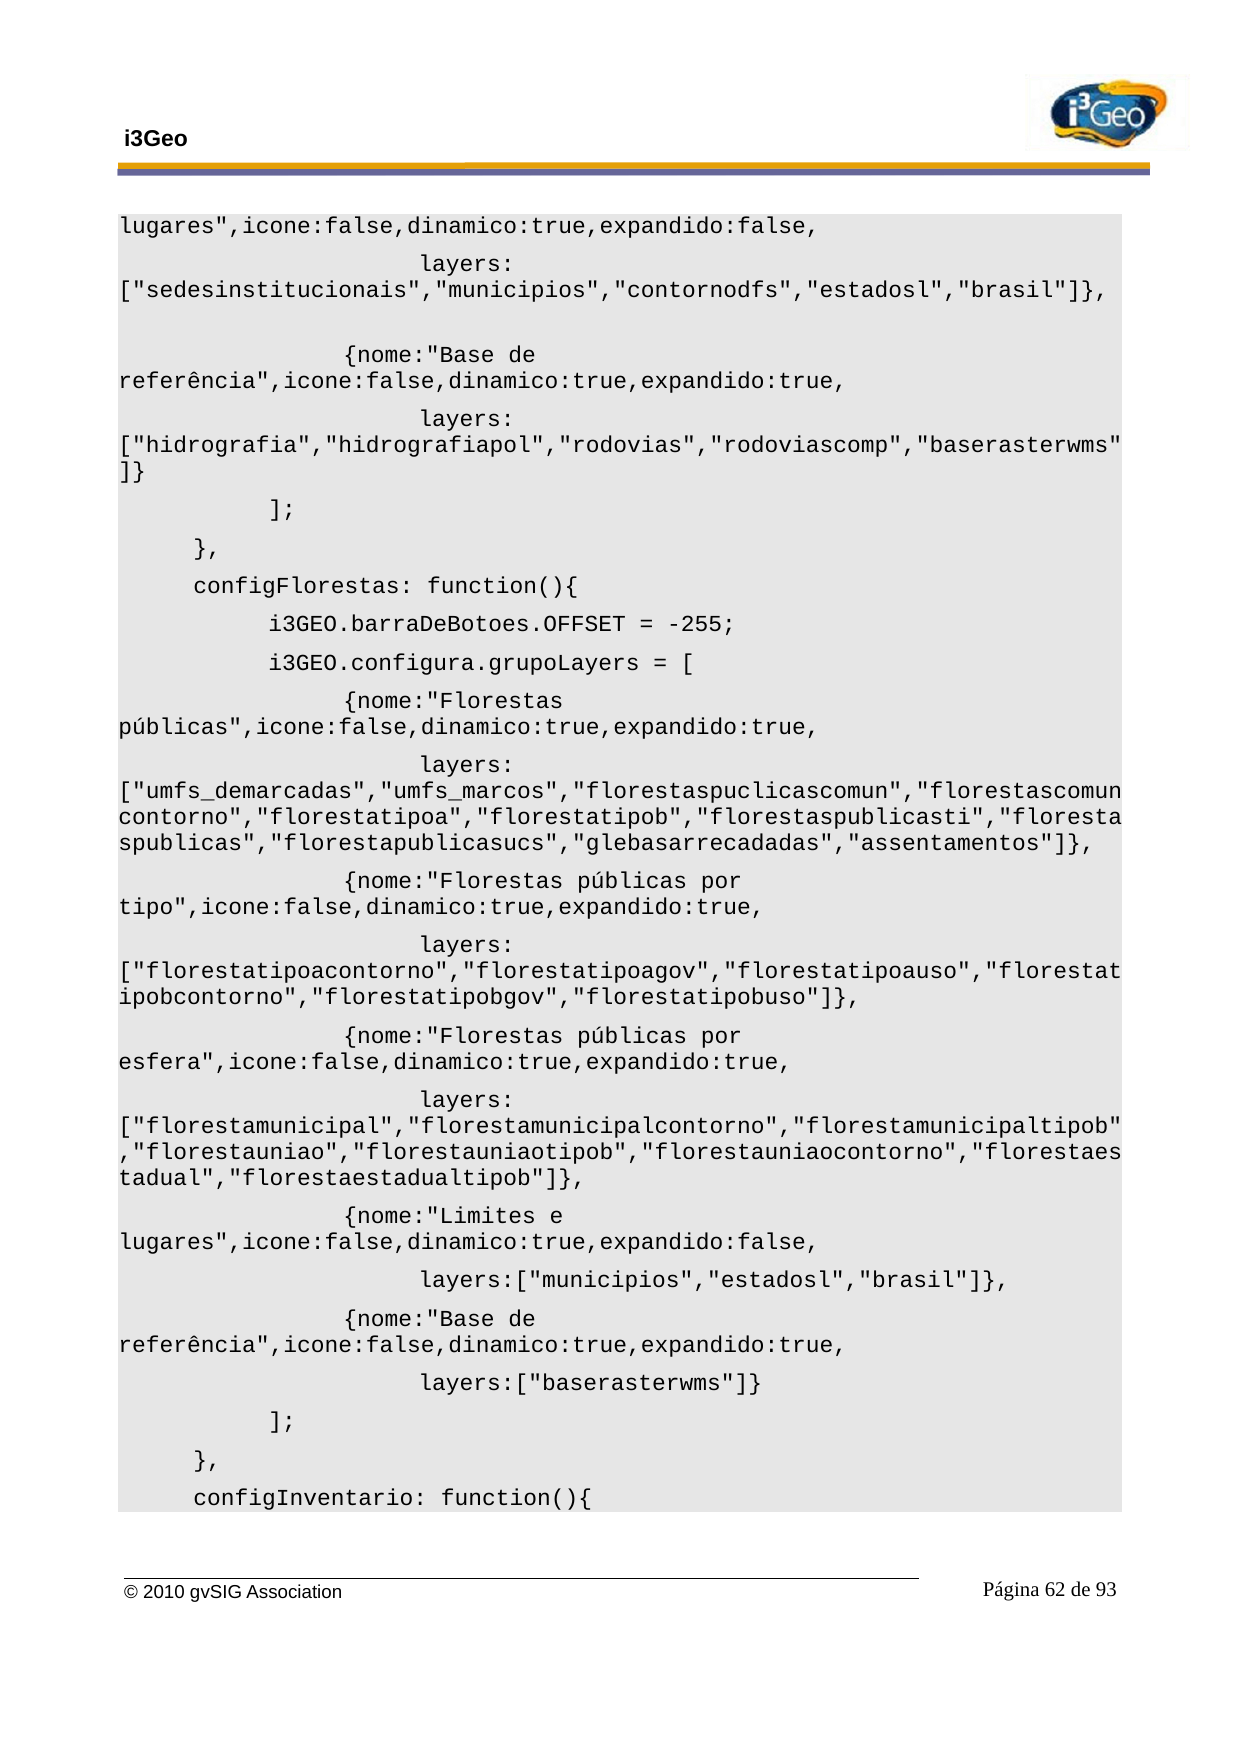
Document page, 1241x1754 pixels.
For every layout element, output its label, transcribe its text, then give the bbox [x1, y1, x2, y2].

text {nome:"Base de referência",icone:false,dinamico:true,expandido:true, [118, 343, 1122, 395]
text ]; [118, 1410, 1122, 1436]
text layers:["baserasterwms"]} [118, 1371, 1122, 1397]
text layers:["sedesinstitucionais","municipios","contornodfs","estadosl","brasil"]}, [118, 253, 1122, 331]
text layers:["hidrografia","hidrografiapol","rodovias","rodoviascomp","baserasterwms"]} [118, 407, 1122, 485]
text {nome:"Base de referência",icone:false,dinamico:true,expandido:true, [118, 1307, 1122, 1359]
text {nome:"Florestas públicas por tipo",icone:false,dinamico:true,expandido:true, [118, 869, 1122, 921]
text lugares",icone:false,dinamico:true,expandido:false, [118, 214, 1122, 240]
text {nome:"Limites e lugares",icone:false,dinamico:true,expandido:false, [118, 1204, 1122, 1256]
text ]; [118, 497, 1122, 523]
text {nome:"Florestas públicas por esfera",icone:false,dinamico:true,expandido:true, [118, 1024, 1122, 1076]
text layers:["florestatipoacontorno","florestatipoagov","florestatipoauso","florestatipobcontorno","florestatipobgov","florestatipobuso"]}, [118, 934, 1122, 1012]
text layers:["florestamunicipal","florestamunicipalcontorno","florestamunicipaltipob","florestauniao","florestauniaotipob","florestauniaocontorno","florestaestadual","florestaestadualtipob"]}, [118, 1088, 1122, 1192]
text layers:["umfs_demarcadas","umfs_marcos","florestaspuclicascomun","florestascomuncontorno","florestatipoa","florestatipob","florestaspublicasti","florestaspublicas","florestapublicasucs","glebasarrecadadas","assentamentos"]}, [118, 753, 1122, 857]
text }, [118, 1448, 1122, 1474]
text configInventario: function(){ [118, 1486, 1122, 1512]
picture [1025, 74, 1191, 151]
text {nome:"Florestas públicas",icone:false,dinamico:true,expandido:true, [118, 689, 1122, 741]
text i3GEO.barraDeBotoes.OFFSET = -255; [118, 612, 1122, 638]
text }, [118, 536, 1122, 562]
text configFlorestas: function(){ [118, 574, 1122, 600]
text layers:["municipios","estadosl","brasil"]}, [118, 1269, 1122, 1295]
text i3GEO.configura.grupoLayers = [ [118, 651, 1122, 677]
